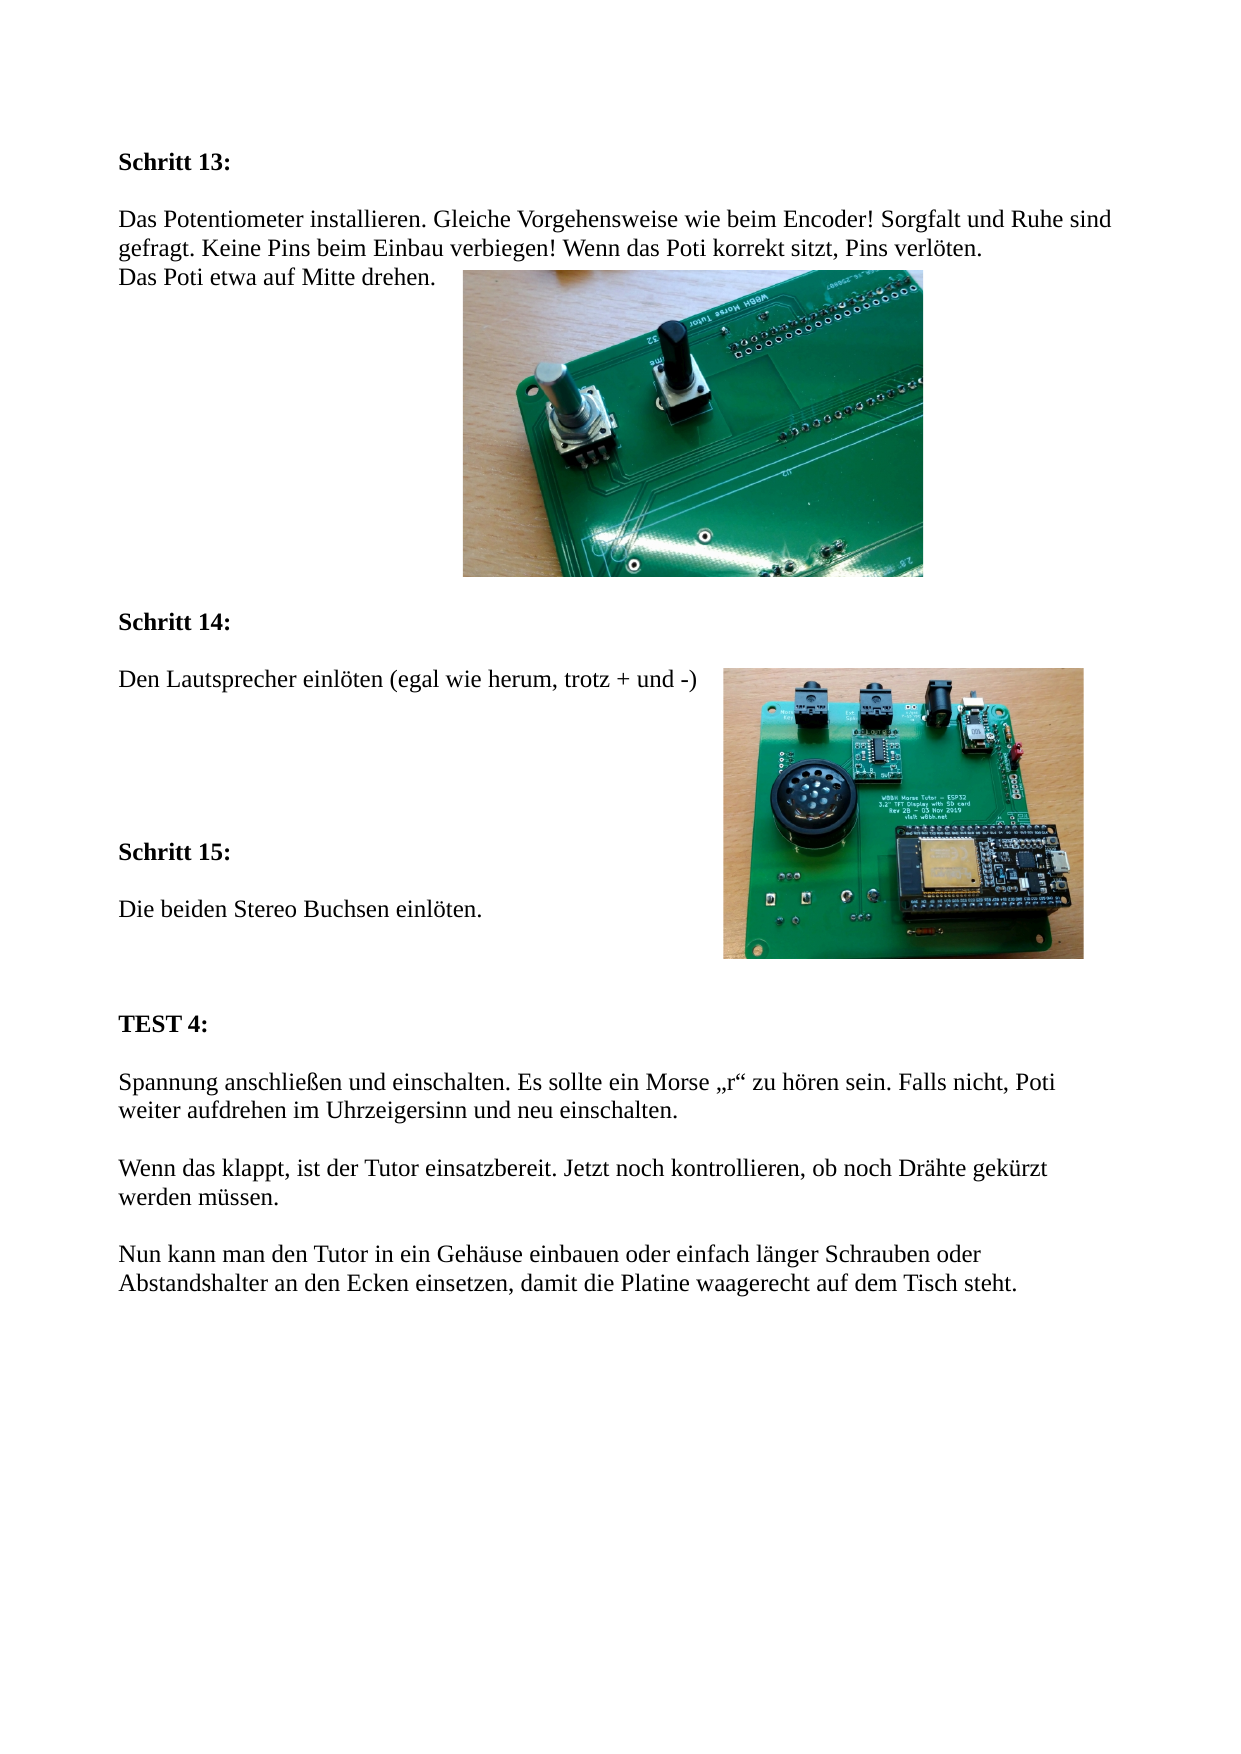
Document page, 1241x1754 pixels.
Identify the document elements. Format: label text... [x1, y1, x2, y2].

text Nun kann man den Tutor in ein Gehäuse einbauen oder einfach länger Schrauben oder Abstandshalter an den Ecken einsetzen, damit die Platine waagerecht auf dem Tisch steht. [118, 1239, 1122, 1297]
picture [462, 270, 924, 577]
text Spannung anschließen und einschalten. Es sollte ein Morse „r“ zu hören sein. Falls nicht, Poti weiter aufdrehen im Uhrzeigersinn und neu einschalten. [118, 1067, 1122, 1124]
text Die beiden Stereo Buchsen einlöten. [118, 894, 723, 923]
text Wenn das klappt, ist der Tutor einsatzbereit. Jetzt noch kontrollieren, ob noch Drähte gekürzt werden müssen. [118, 1153, 1122, 1211]
text Schritt 14: [118, 607, 1122, 636]
text Das Potentiometer installieren. Gleiche Vorgehensweise wie beim Encoder! Sorgfalt und Ruhe sind gefragt. Keine Pins beim Einbau verbiegen! Wenn das Poti korrekt sitzt, Pins verlöten. [118, 204, 1122, 262]
text [1084, 894, 1122, 923]
text Das Poti etwa auf Mitte drehen. [118, 262, 1122, 291]
text [1084, 837, 1122, 866]
text TEST 4: [118, 1009, 1122, 1038]
picture [723, 668, 1084, 959]
text Schritt 13: [118, 147, 1122, 176]
text Schritt 15: [118, 837, 723, 866]
text Den Lautsprecher einlöten (egal wie herum, trotz + und -) [118, 664, 1122, 693]
